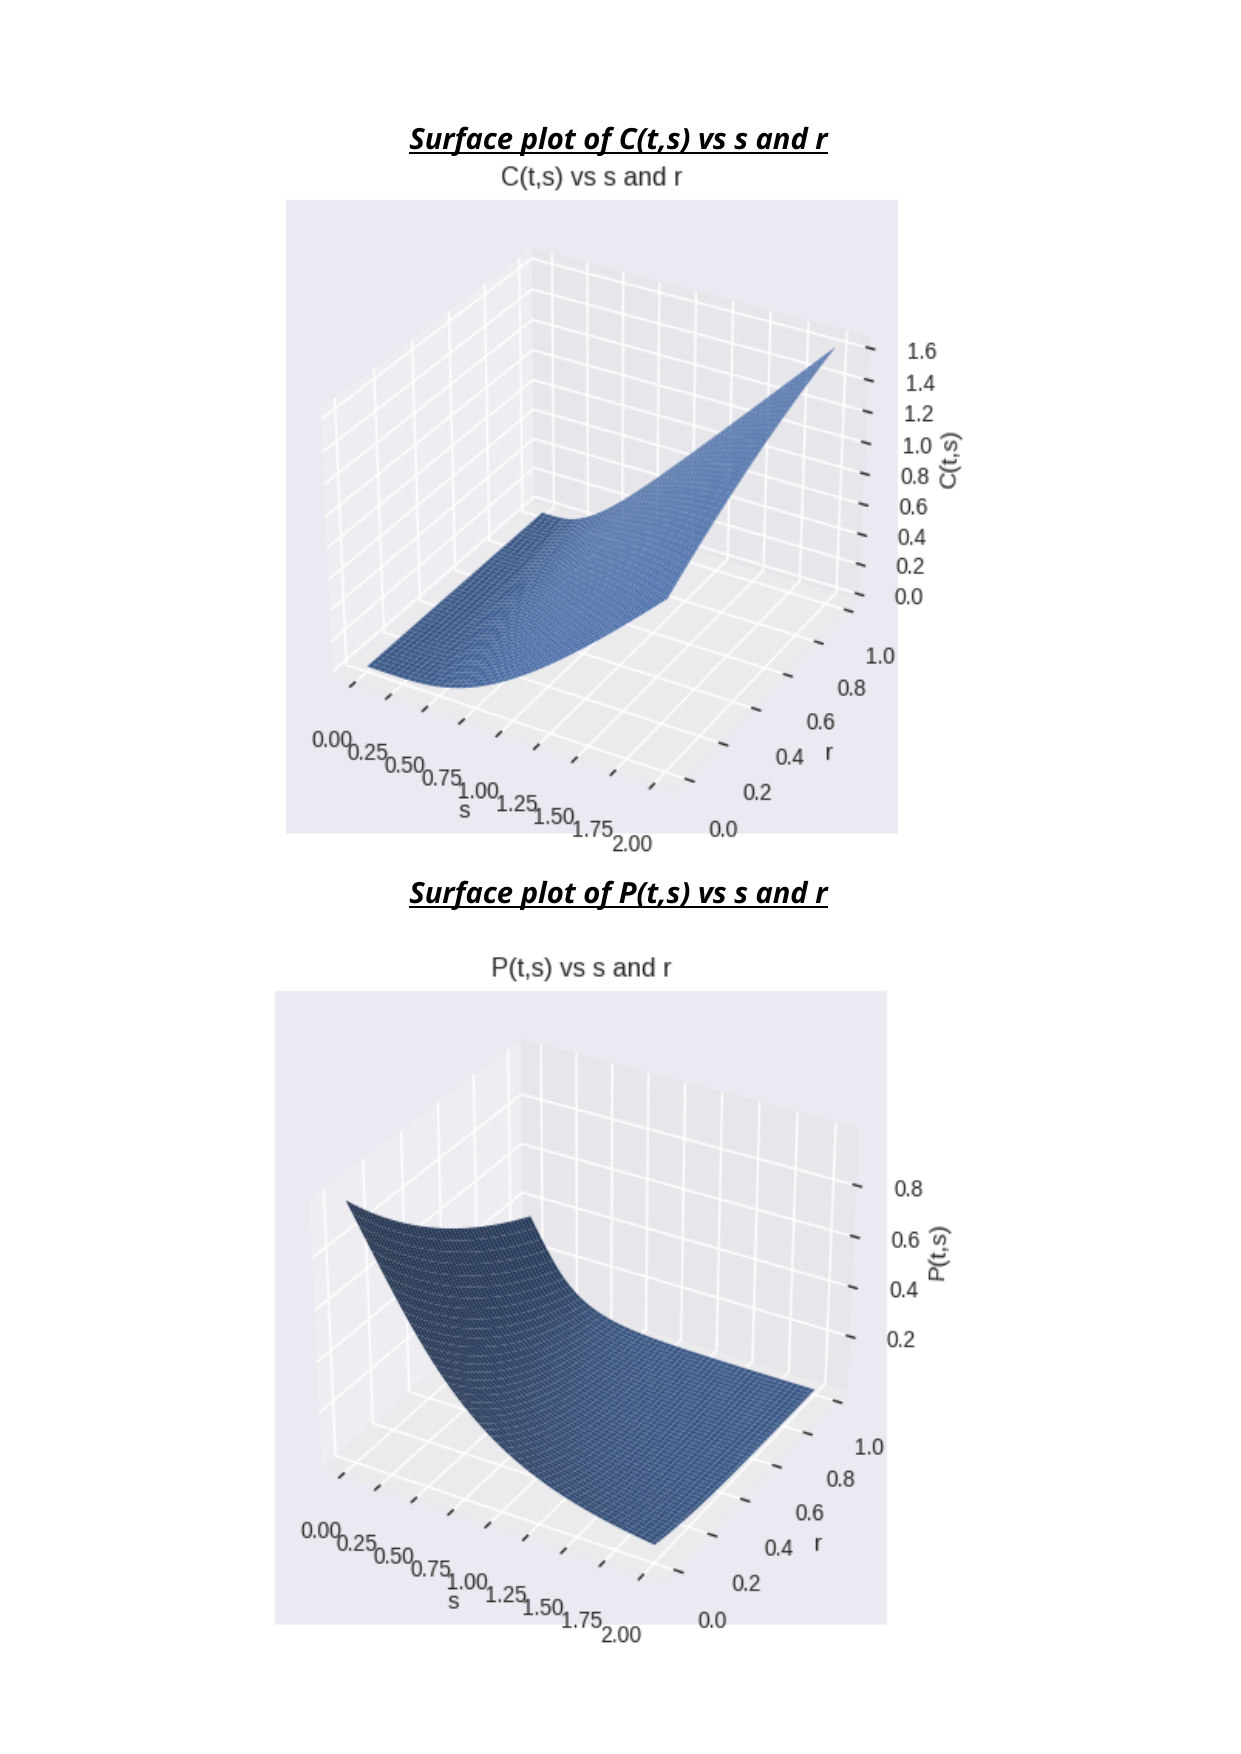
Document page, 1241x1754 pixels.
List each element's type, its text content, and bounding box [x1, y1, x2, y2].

picture [263, 157, 977, 858]
text Surface plot of C(t,s) vs s and r [118, 118, 1122, 158]
picture [252, 949, 966, 1649]
text Surface plot of P(t,s) vs s and r [118, 872, 1122, 912]
